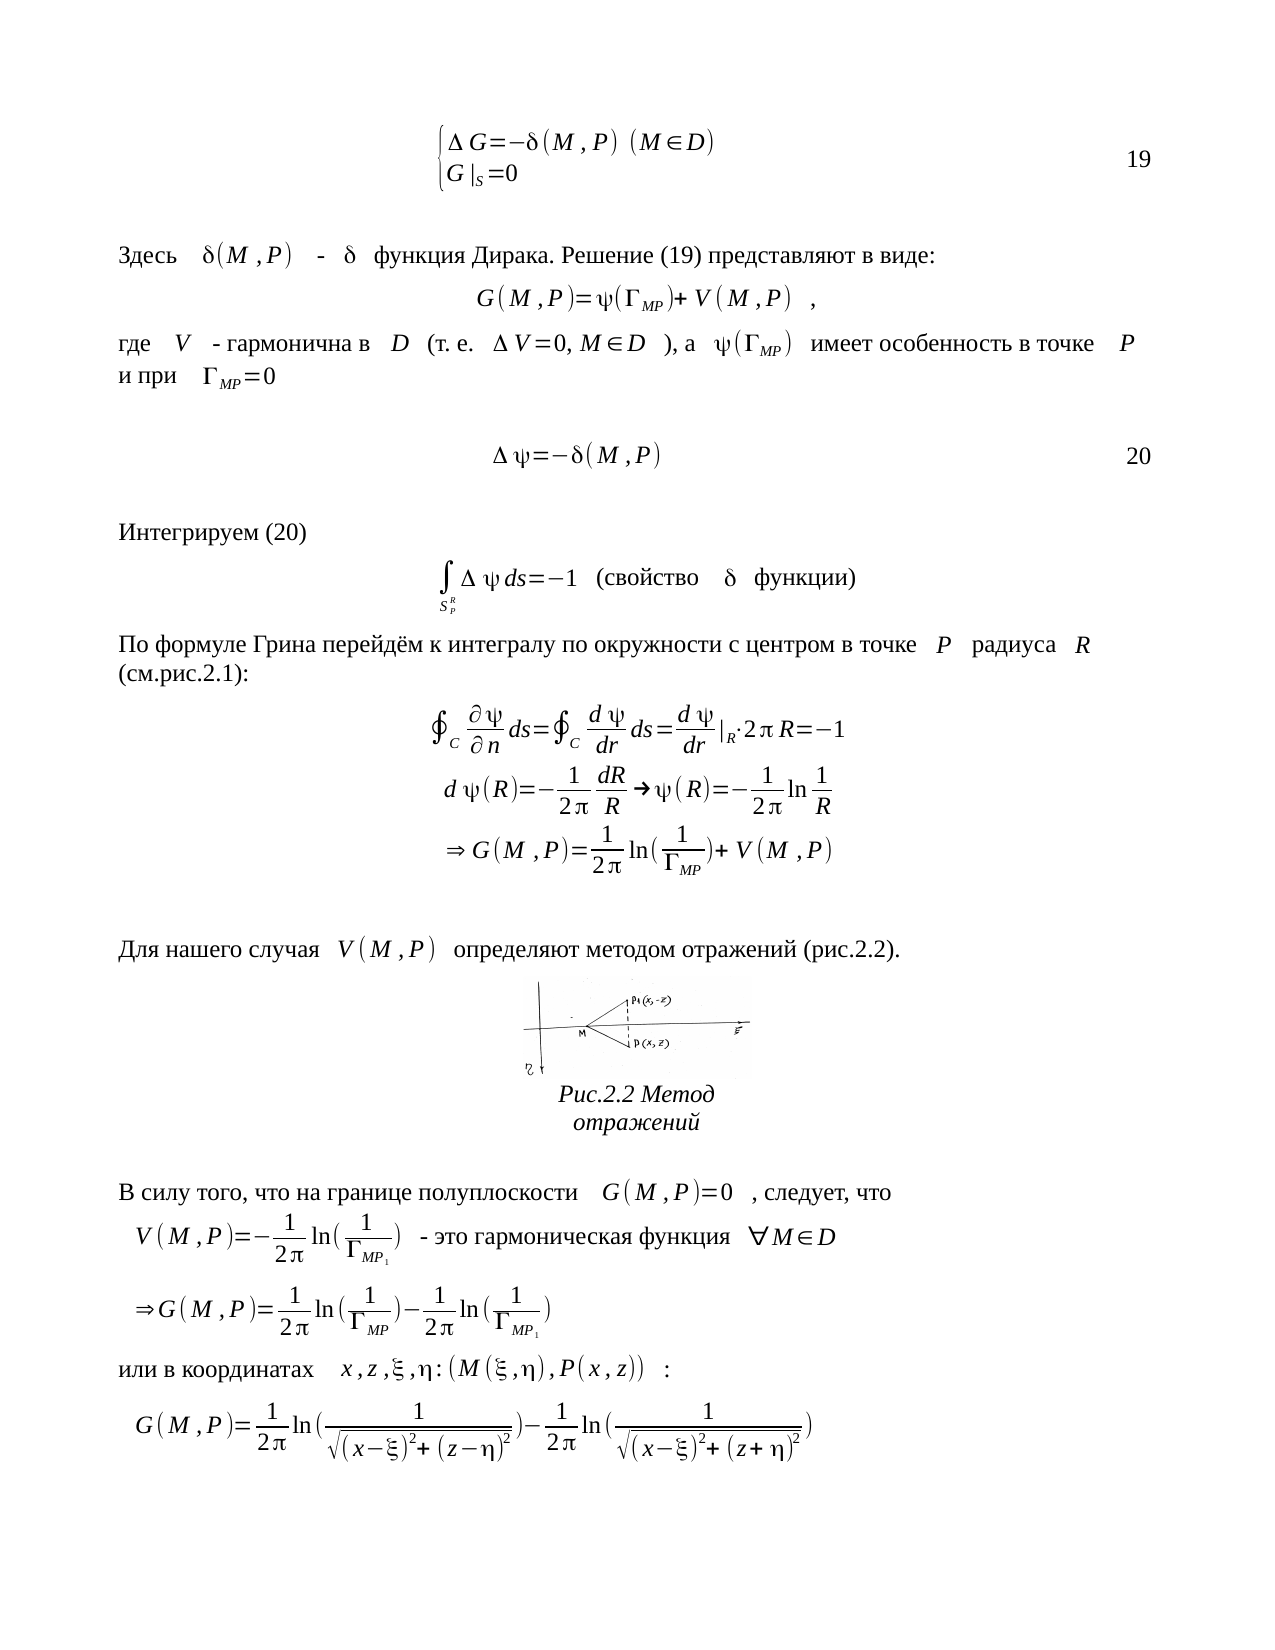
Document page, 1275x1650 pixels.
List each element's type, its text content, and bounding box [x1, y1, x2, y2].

table_header [118, 434, 1041, 488]
text Для нашего случаяопределяют методом отражений (рис.2.2). [118, 934, 1157, 964]
text или в координатах : [118, 1354, 1157, 1384]
text (свойство функции) [118, 558, 1157, 617]
table_header [118, 118, 1041, 211]
picture [523, 976, 752, 1079]
text где - гармонична в(т. е.), аимеет особенность в точке и при [118, 328, 1157, 393]
table_header 19 [1041, 118, 1157, 211]
text Интегрируем (20) [118, 517, 1157, 546]
table_header 20 [1041, 434, 1157, 488]
text В силу того, что на границе полуплоскости , следует, что- это гармоническая функция [118, 1177, 1157, 1268]
text Здесь -функция Дирака. Решение (19) представляют в виде: [118, 240, 1157, 270]
text , [118, 283, 1157, 315]
text Рис.2.2 Метод отражений [523, 1079, 752, 1136]
text По формуле Грина перейдём к интегралу по окружности с центром в точкерадиуса (см.рис.2.1): [118, 629, 1157, 687]
